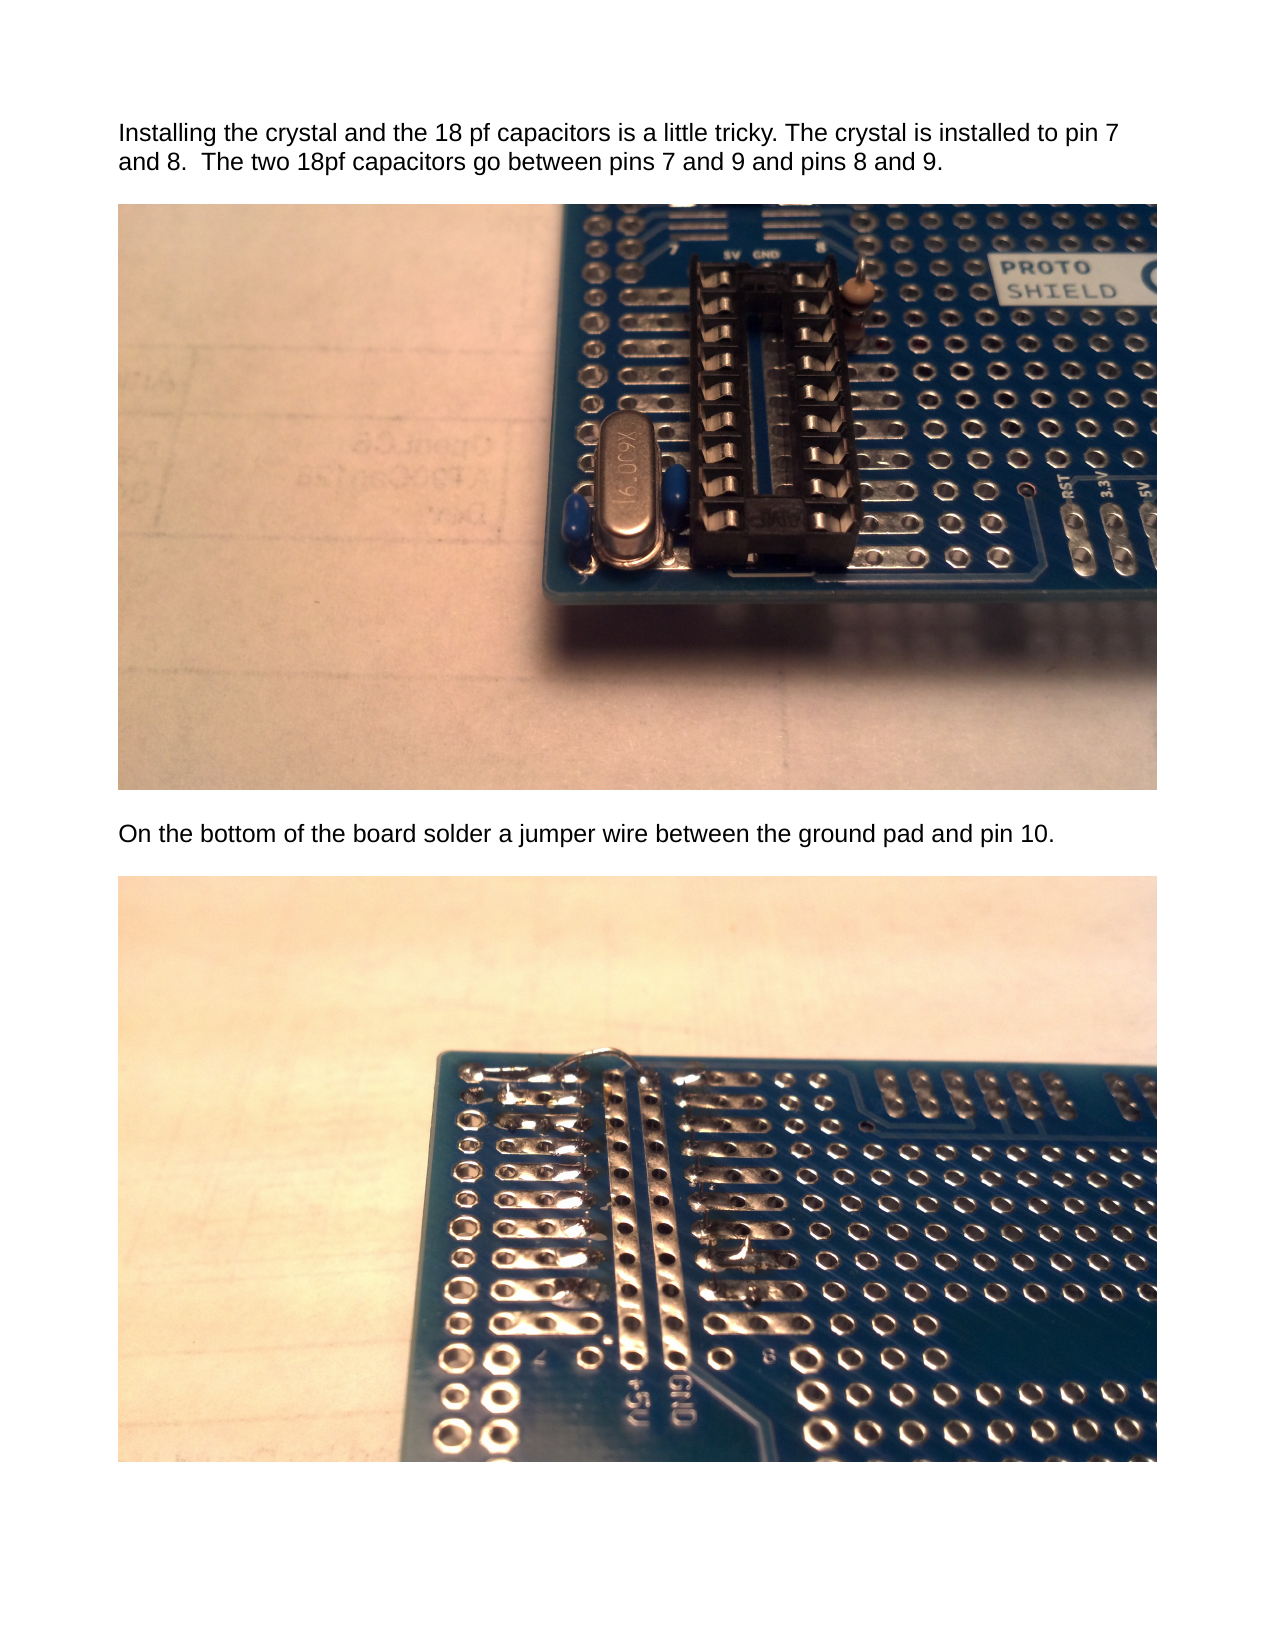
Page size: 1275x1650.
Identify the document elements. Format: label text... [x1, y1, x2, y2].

text Installing the crystal and the 18 pf capacitors is a little tricky. The crystal is installed to pin 7 and 8. The two 18pf capacitors go between pins 7 and 9 and pins 8 and 9. [118, 118, 1157, 176]
picture [118, 876, 1157, 1462]
picture [118, 204, 1157, 790]
text On the bottom of the board solder a jumper wire between the ground pad and pin 10. [118, 819, 1157, 847]
